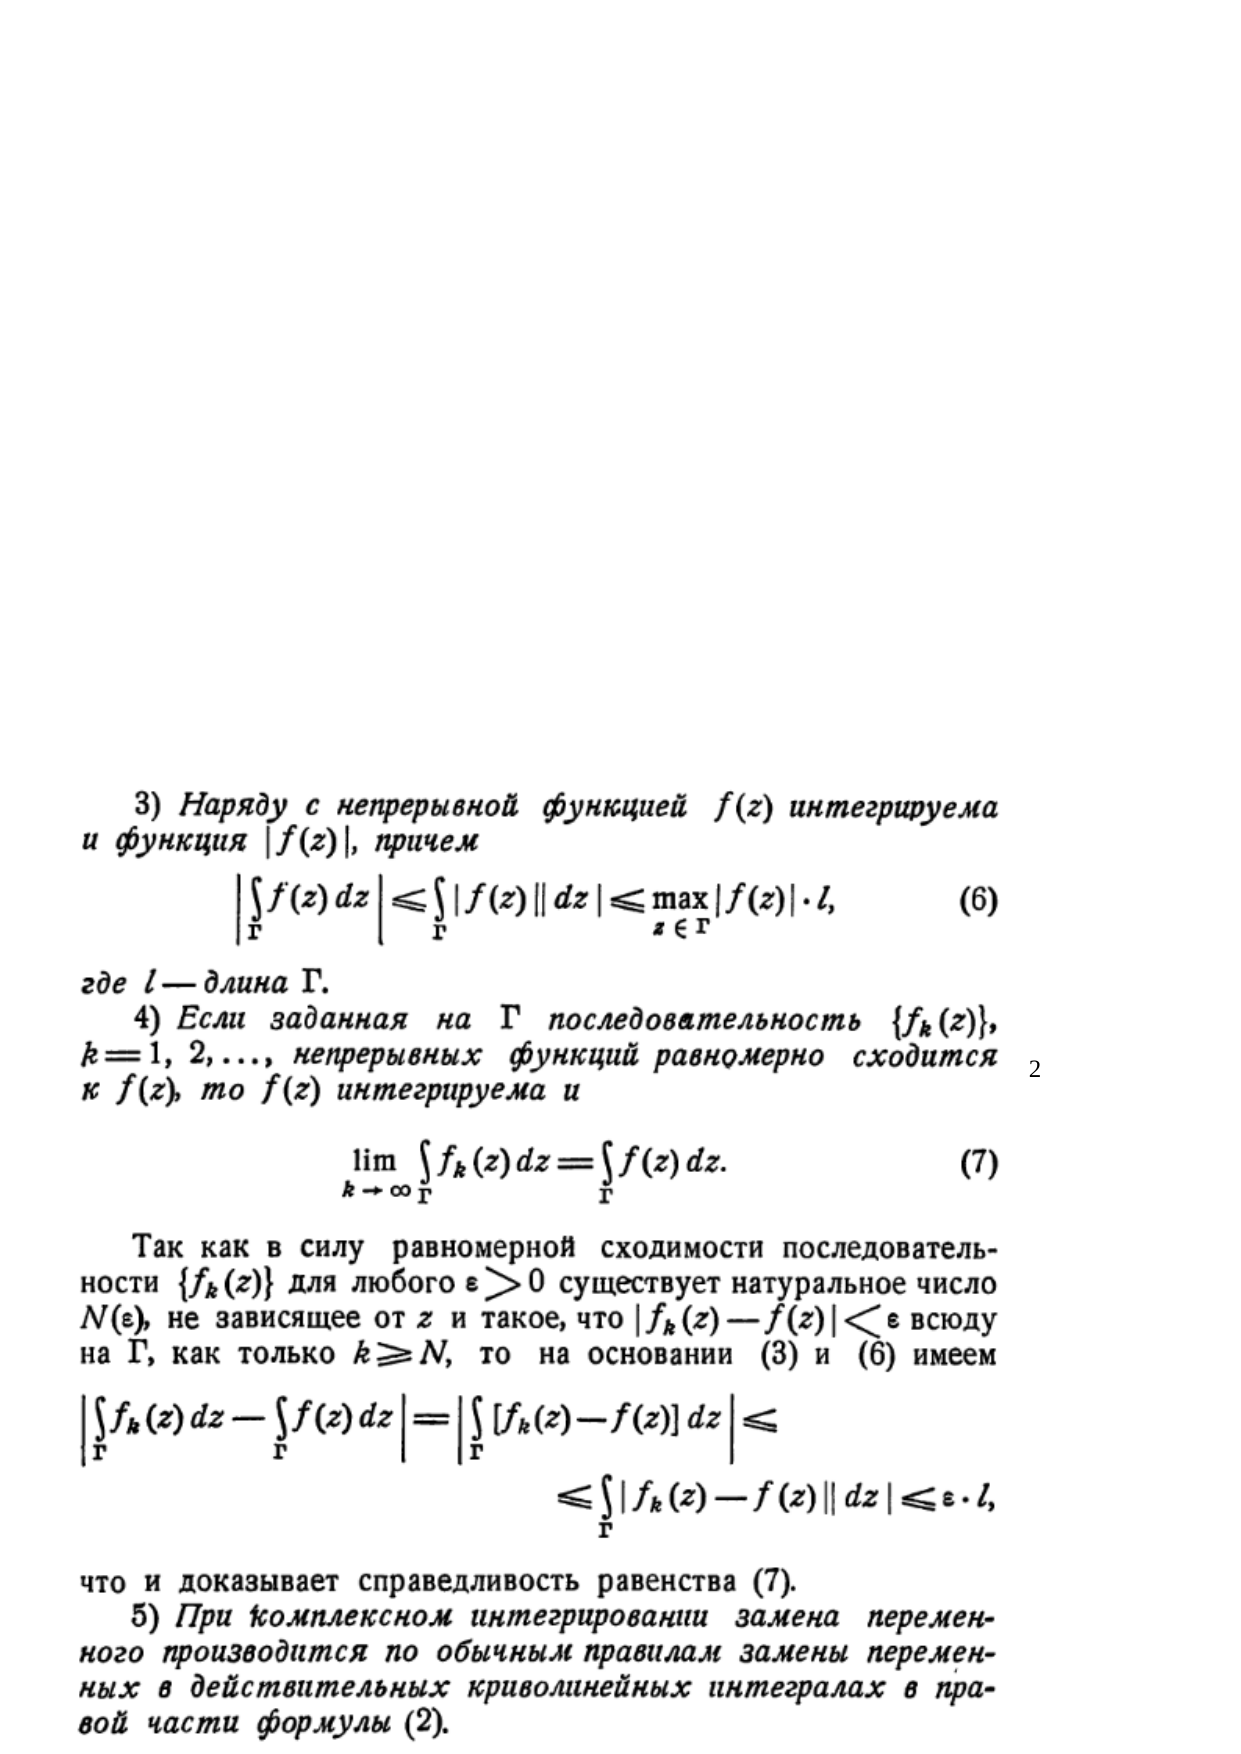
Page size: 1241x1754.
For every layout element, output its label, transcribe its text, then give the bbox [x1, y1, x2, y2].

picture [53, 777, 1029, 1754]
text 2 [46, 76, 1209, 1140]
